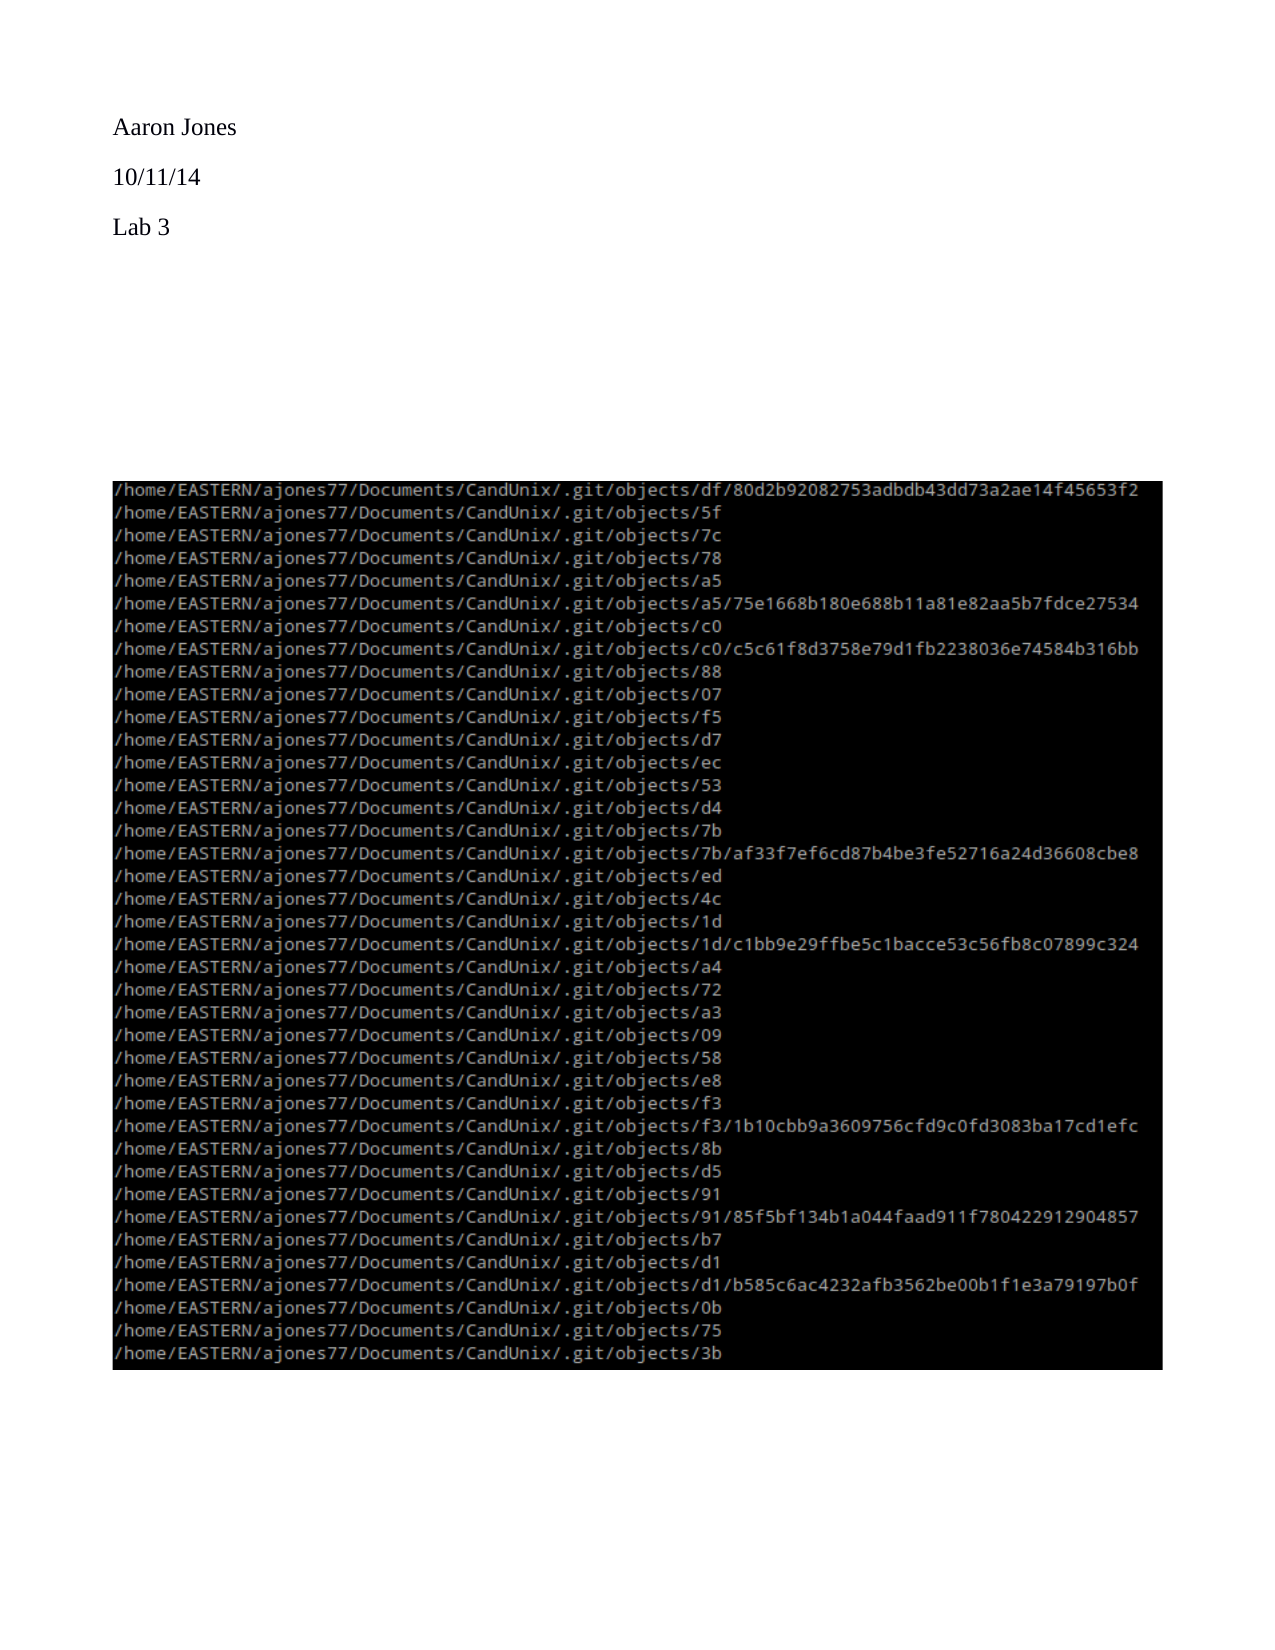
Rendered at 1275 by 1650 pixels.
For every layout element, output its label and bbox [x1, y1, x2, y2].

picture [112, 481, 1163, 1370]
